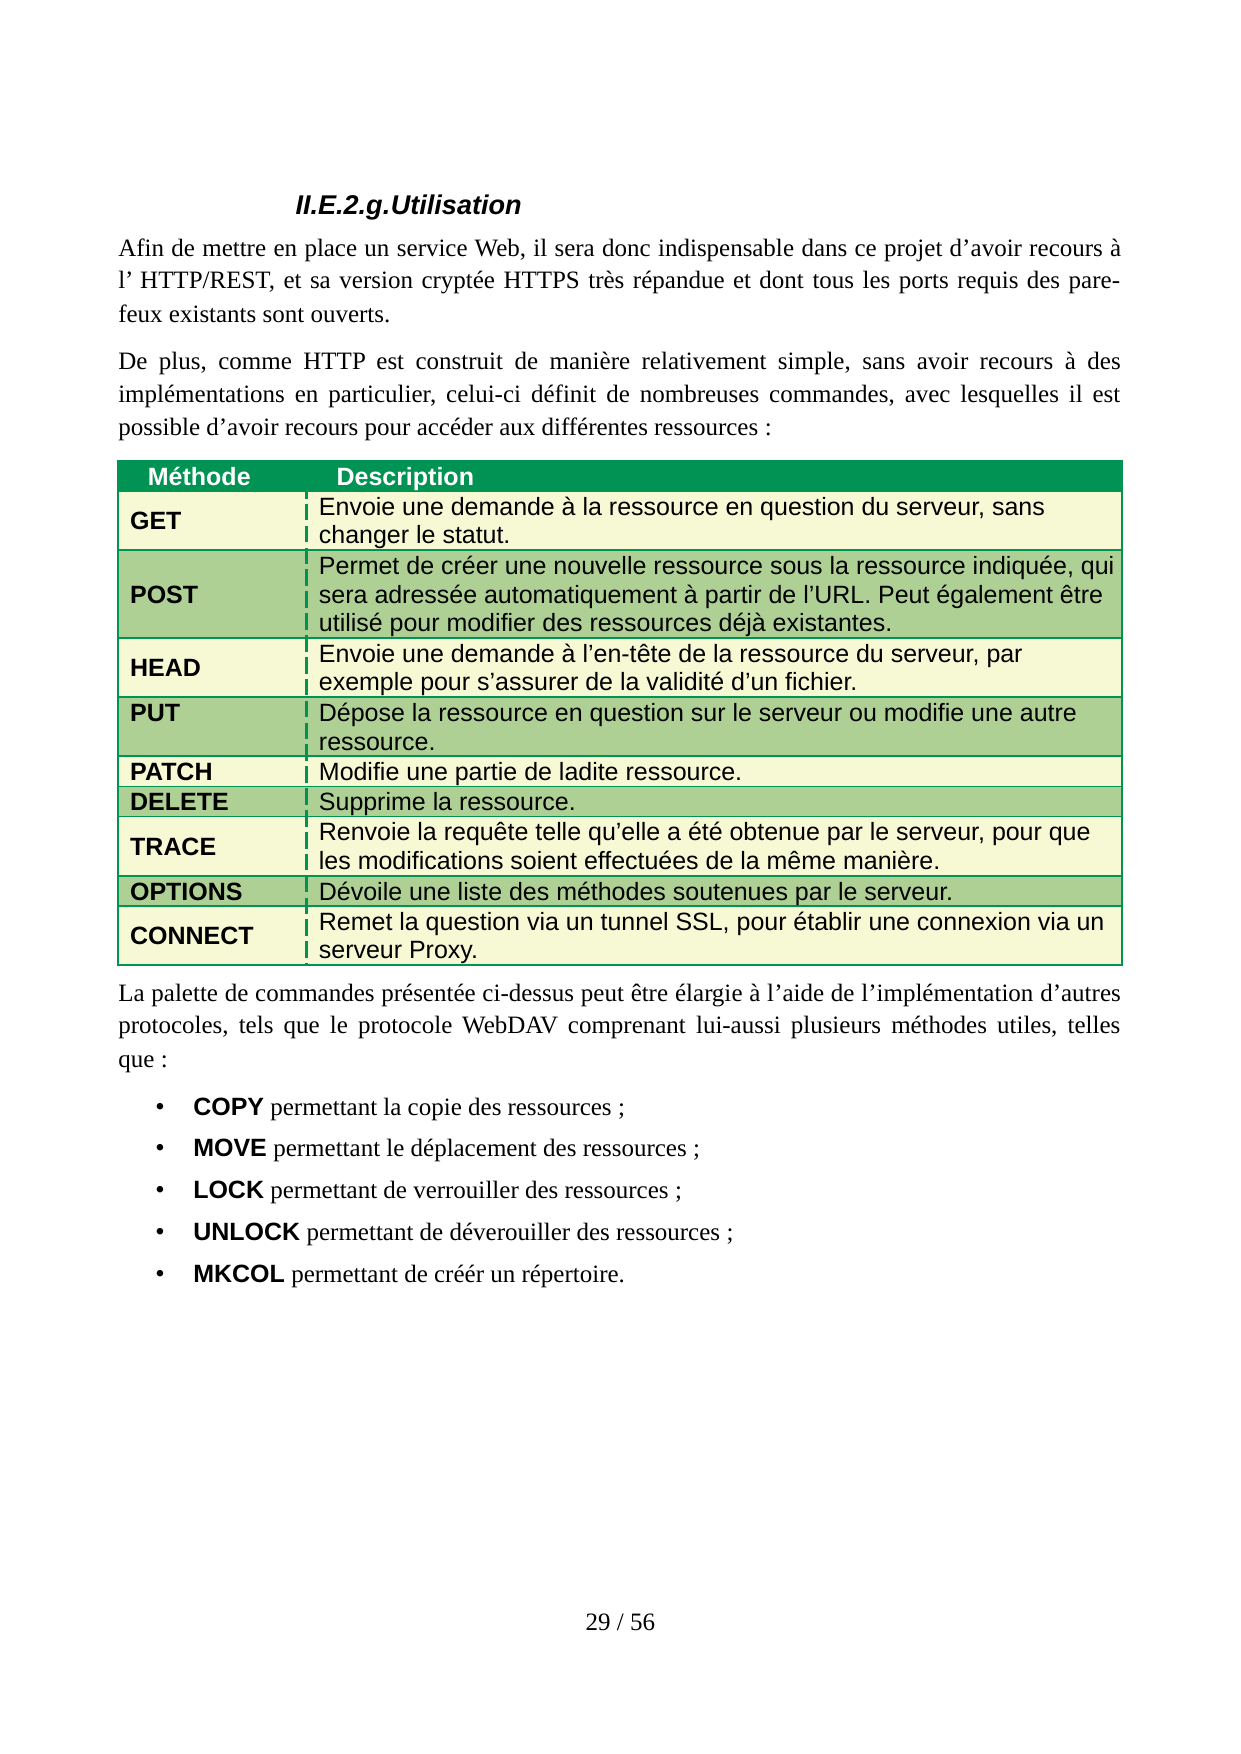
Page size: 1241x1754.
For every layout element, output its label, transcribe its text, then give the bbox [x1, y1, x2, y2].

table_cell Supprime la ressource. [307, 787, 1121, 816]
list MKCOL permettant de créér un répertoire. [156, 1259, 1122, 1288]
table_cell Remet la question via un tunnel SSL, pour établir une connexion via un serveur Proxy. [307, 907, 1121, 964]
text Afin de mettre en place un service Web, il sera donc indispensable dans ce projet d’avoir recours à l’ HTTP/REST, et sa version cryptée HTTPS très répandue et dont tous les ports requis des pare-feux existants sont ouverts. [118, 233, 1122, 327]
text De plus, comme HTTP est construit de manière relativement simple, sans avoir recours à des implémentations en particulier, celui-ci définit de nombreuses commandes, avec lesquelles il est possible d’avoir recours pour accéder aux différentes ressources : [118, 346, 1122, 441]
table_cell PUT [119, 698, 307, 755]
table_cell OPTIONS [119, 877, 307, 905]
table_cell DELETE [119, 787, 307, 816]
table_cell Envoie une demande à la ressource en question du serveur, sans changer le statut. [307, 492, 1121, 549]
table_cell PATCH [119, 757, 307, 786]
text La palette de commandes présentée ci-dessus peut être élargie à l’aide de l’implémentation d’autres protocoles, tels que le protocole WebDAV comprenant lui-aussi plusieurs méthodes utiles, telles que : [118, 978, 1122, 1072]
list LOCK permettant de verrouiller des ressources ; [156, 1175, 1122, 1204]
list UNLOCK permettant de déverouiller des ressources ; [156, 1217, 1122, 1246]
table_cell Permet de créer une nouvelle ressource sous la ressource indiquée, qui sera adressée automatiquement à partir de l’URL. Peut également être utilisé pour modifier des ressources déjà existantes. [307, 551, 1121, 637]
table_cell Dépose la ressource en question sur le serveur ou modifie une autre ressource. [307, 698, 1121, 755]
table_cell HEAD [119, 639, 307, 696]
table_cell POST [119, 551, 307, 637]
table_header Méthode [119, 462, 307, 490]
list COPY permettant la copie des ressources ; [156, 1091, 1122, 1120]
table_cell Dévoile une liste des méthodes soutenues par le serveur. [307, 877, 1121, 905]
table_cell TRACE [119, 817, 307, 875]
table_cell GET [119, 492, 307, 549]
table_header Description [307, 462, 1121, 490]
list MOVE permettant le déplacement des ressources ; [156, 1133, 1122, 1162]
table_cell Envoie une demande à l’en-tête de la ressource du serveur, par exemple pour s’assurer de la validité d’un fichier. [307, 639, 1121, 696]
table_cell Renvoie la requête telle qu’elle a été obtenue par le serveur, pour que les modifications soient effectuées de la même manière. [307, 817, 1121, 875]
table_cell Modifie une partie de ladite ressource. [307, 757, 1121, 786]
table_cell CONNECT [119, 907, 307, 964]
subtitle Utilisation [118, 189, 1122, 220]
